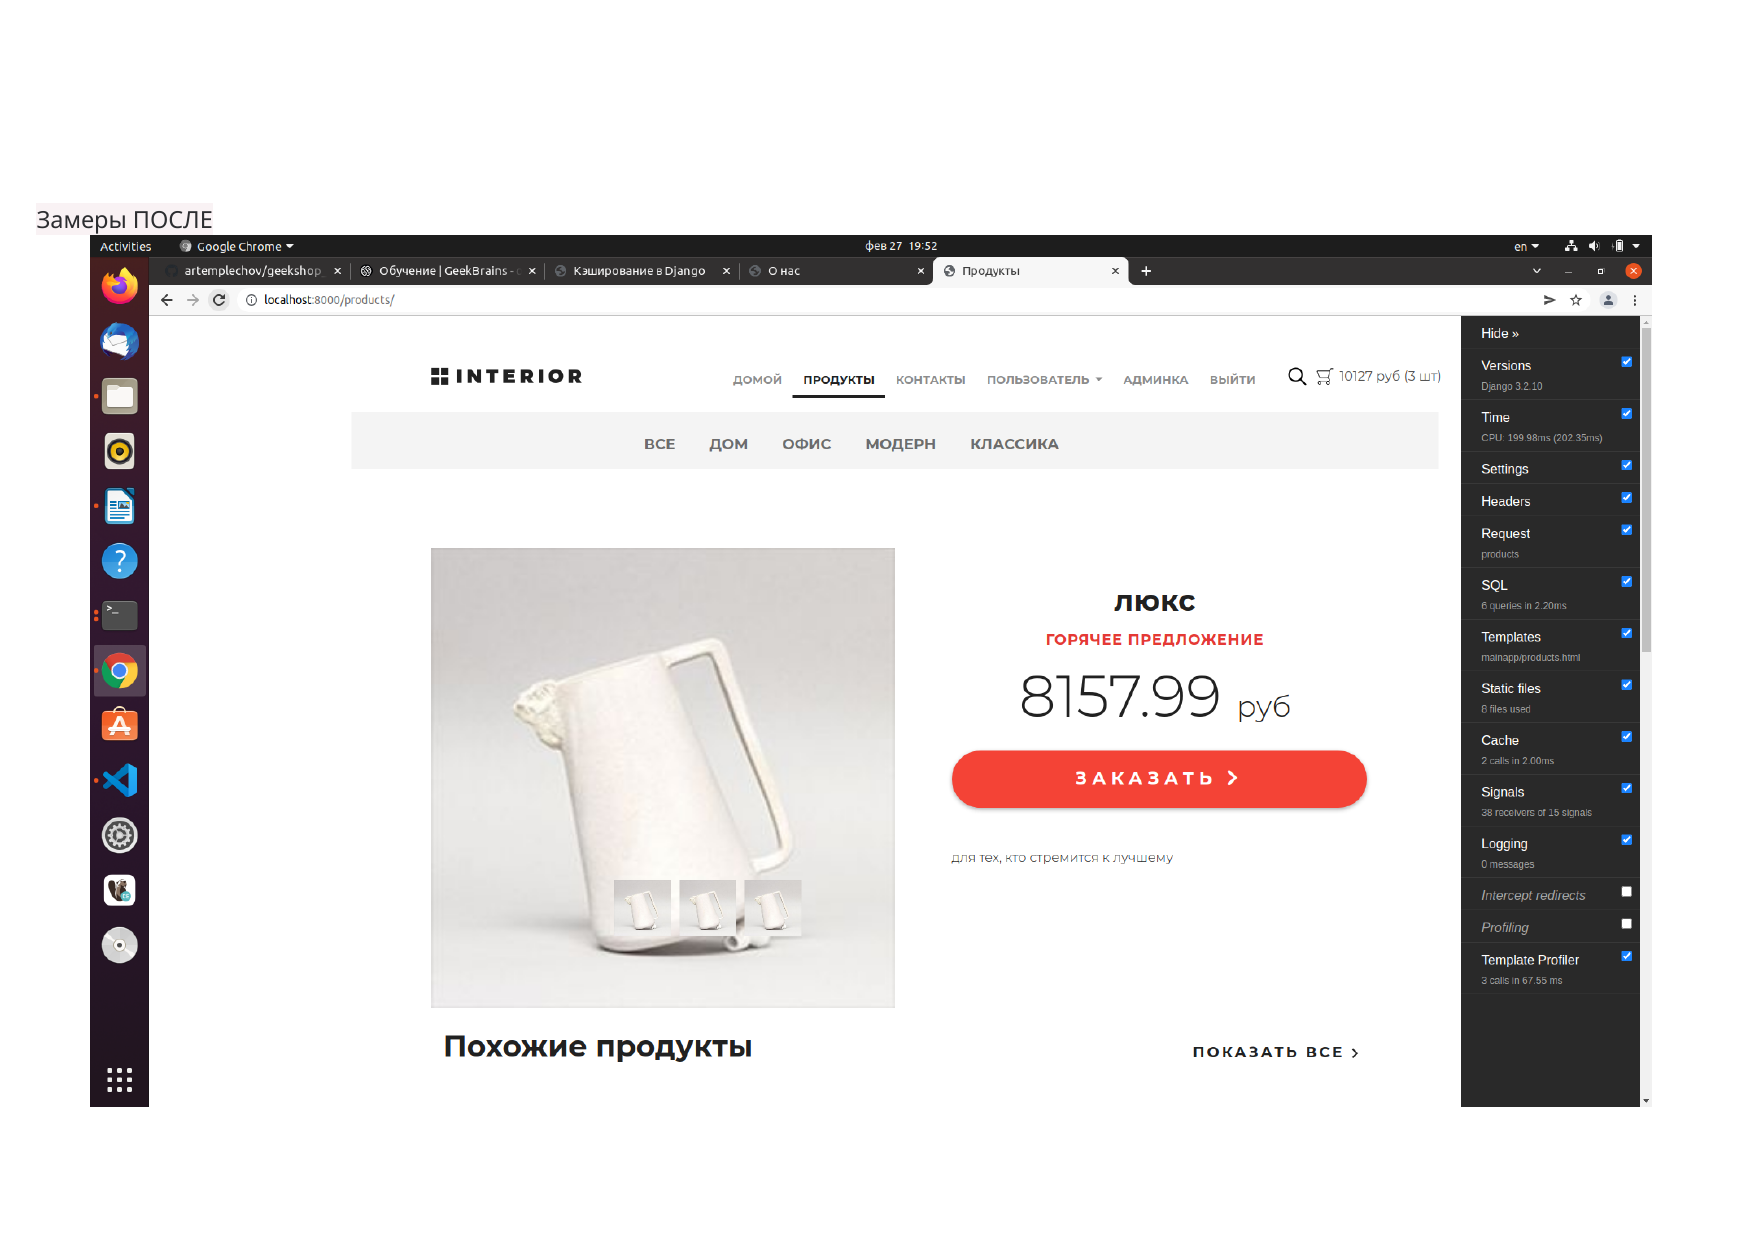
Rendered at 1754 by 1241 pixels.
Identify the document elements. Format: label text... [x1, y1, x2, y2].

text Замеры ПОСЛЕ [36, 203, 1706, 235]
picture [90, 235, 1652, 1107]
